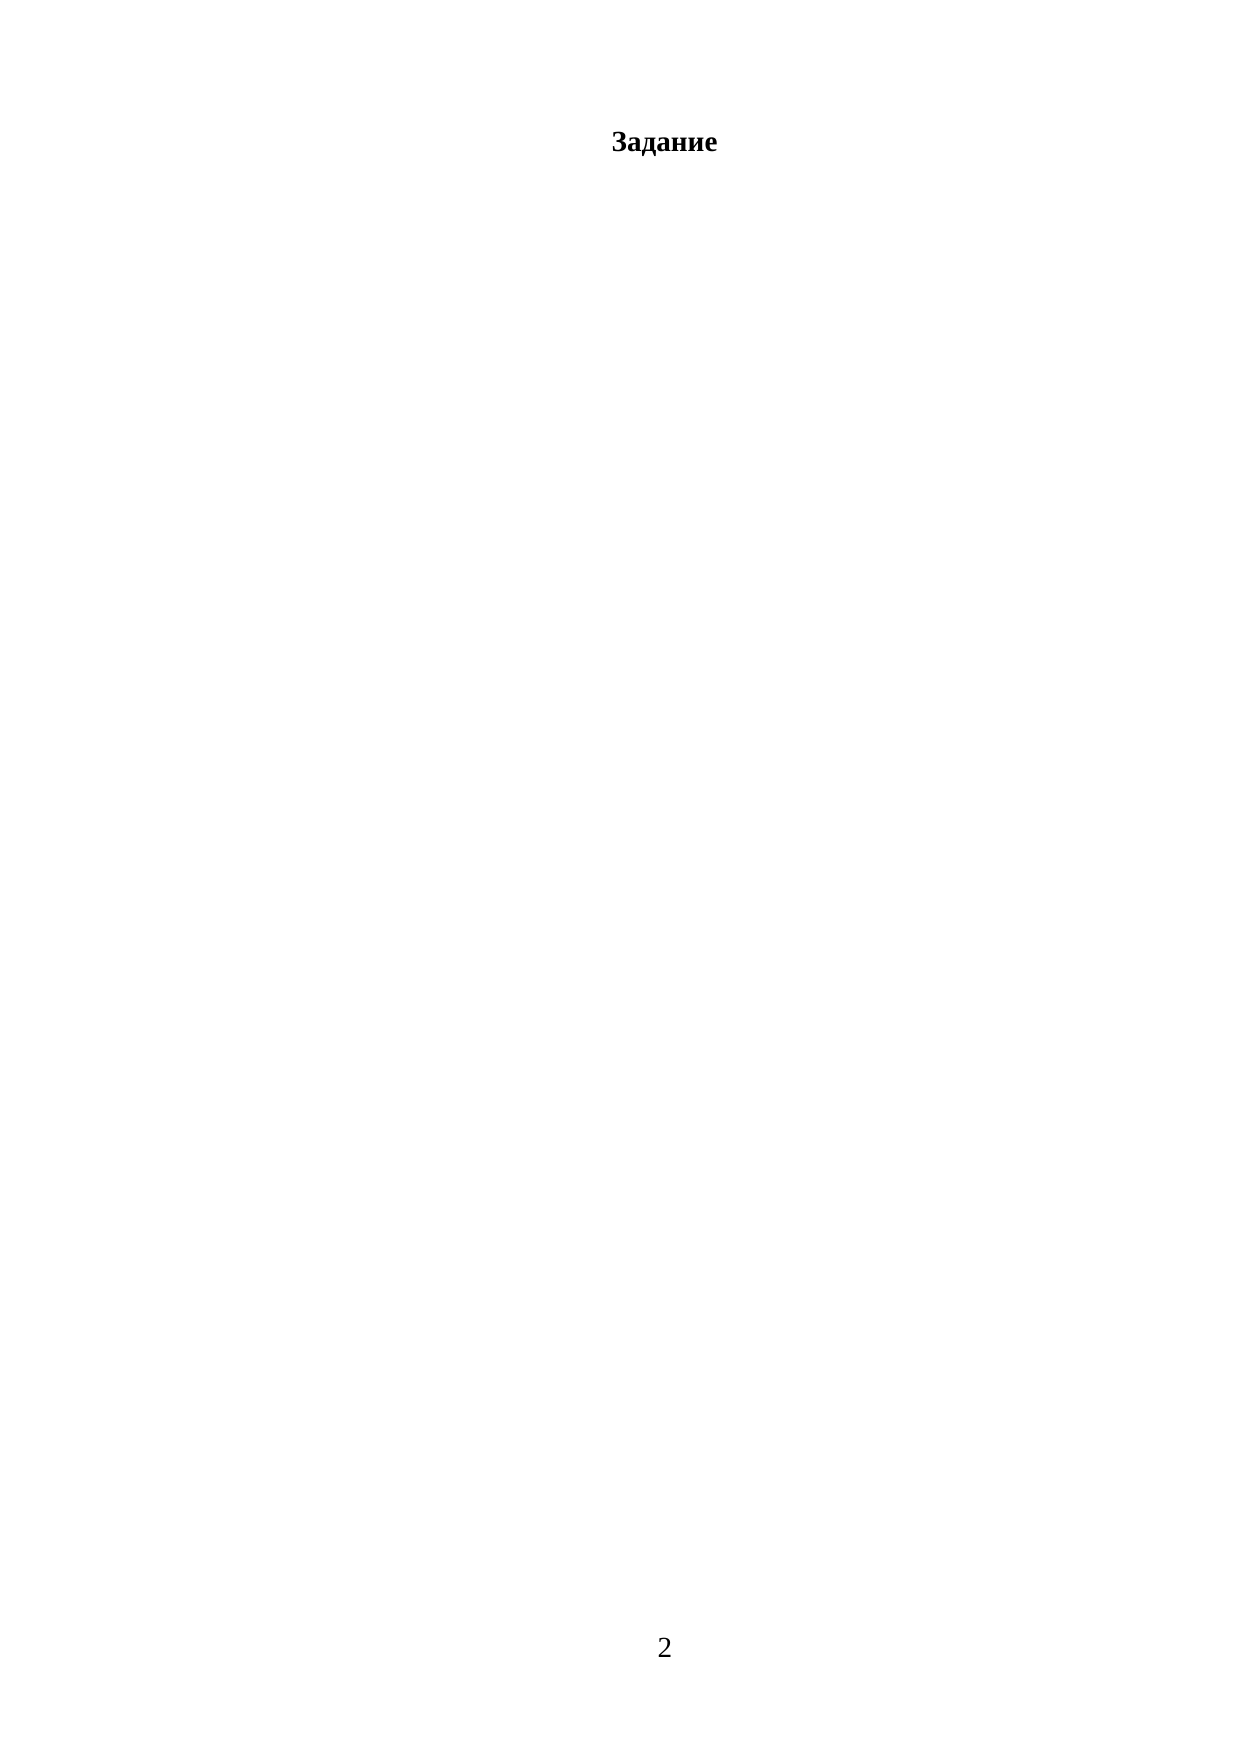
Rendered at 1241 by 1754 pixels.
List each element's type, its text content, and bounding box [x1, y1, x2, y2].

text Задание [177, 124, 1152, 157]
